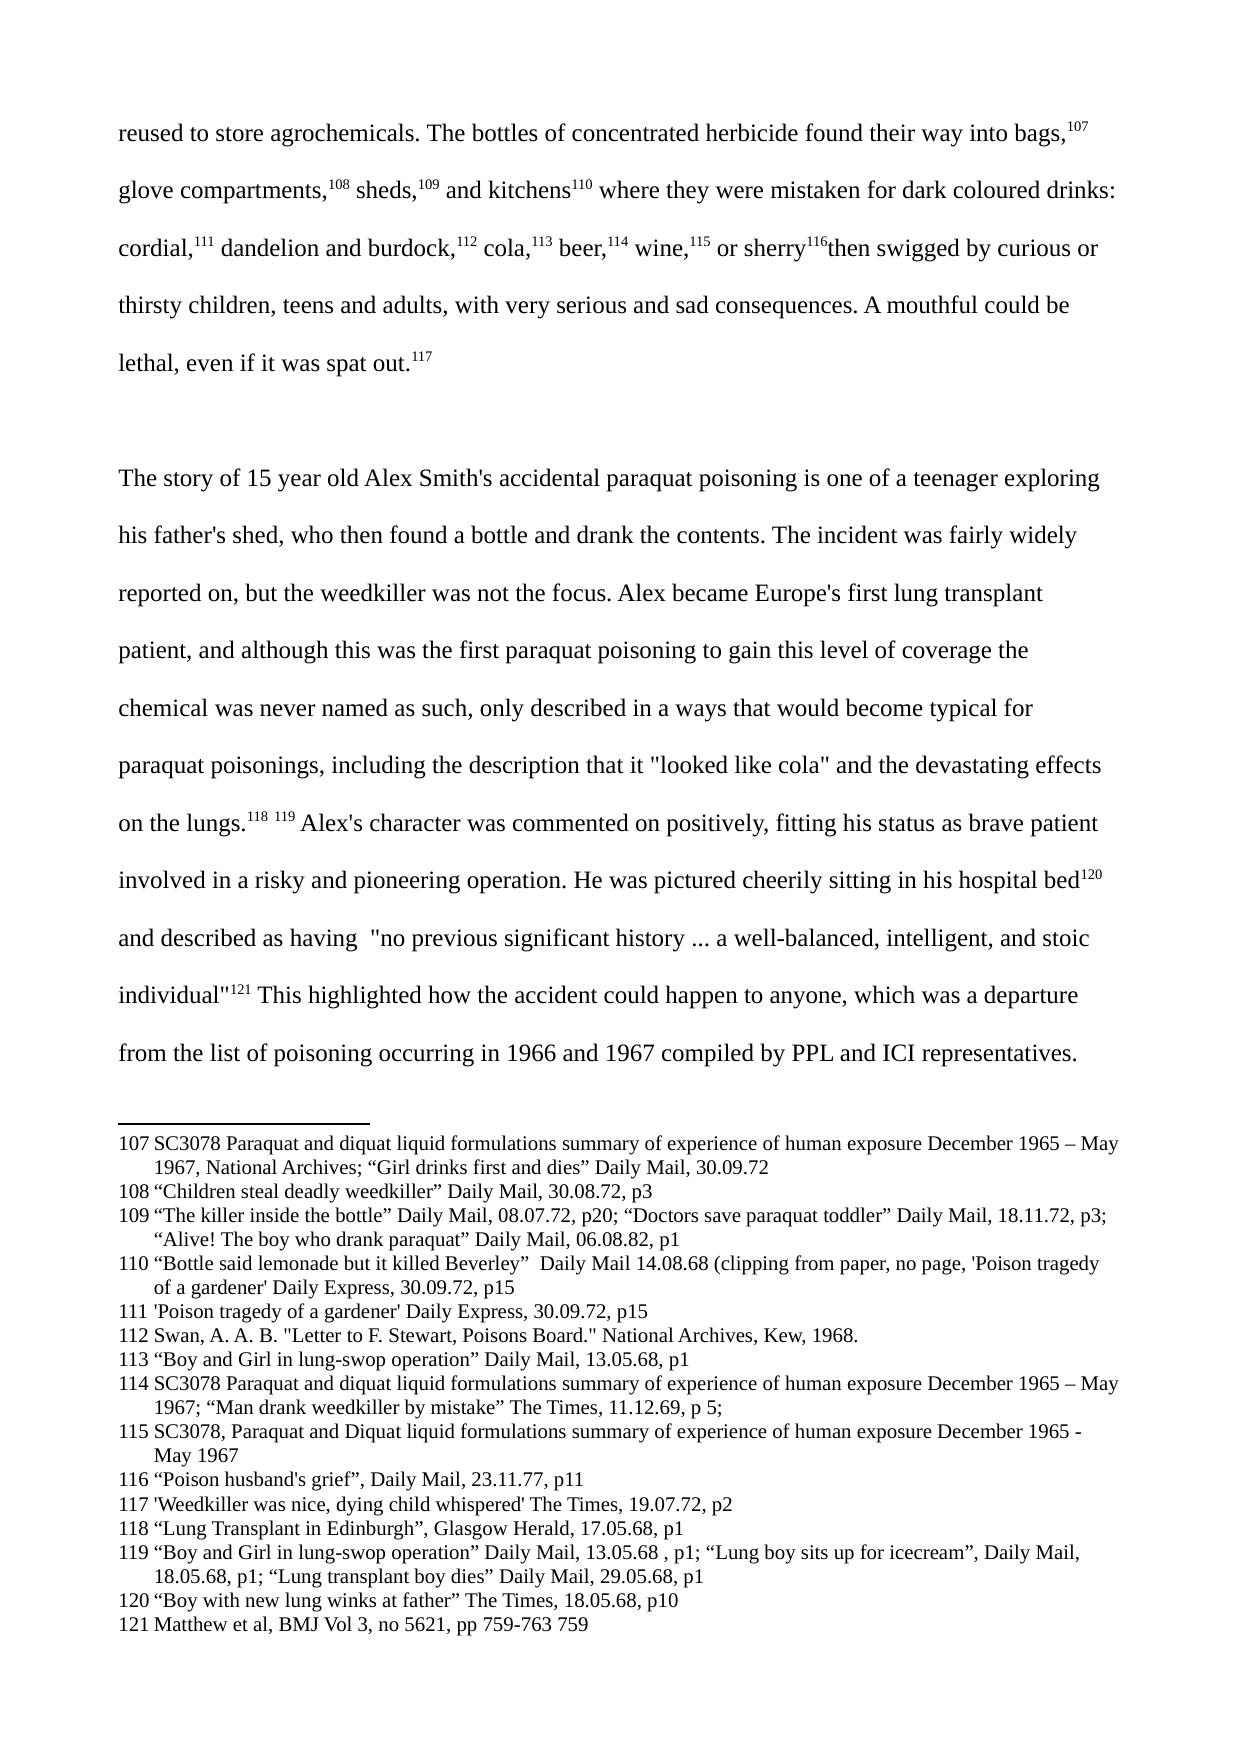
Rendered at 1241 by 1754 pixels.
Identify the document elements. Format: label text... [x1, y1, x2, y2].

text “Poison husband's grief”, Daily Mail, 23.11.77, p11 [118, 1467, 1122, 1491]
text 'Poison tragedy of a gardener' Daily Express, 30.09.72, p15 [118, 1299, 1122, 1323]
text No matter which words, such as "poison", were employed on the label, the reception of them depended on the user. If they did notice and read the label, as a user who was trained to use the chemical at work, they may well have believed themselves competent to use the same product at home. Where the problem lay was in the presence of other people in their domestic environment who could not be expected to know what the liquid was or the warnings that accompanied the herbicide in its original packaging. Once inside an unlabelled, reused bottle, the herbicide could be given another identity by an unsuspecting, unintended user. The familiar shapes of drinks bottles, an important part of their brand identity, sent out the wrong signals about safe contents when they were reused to store agrochemicals. The bottles of concentrated herbicide found their way into bags, glove compartments, sheds, and kitchens where they were mistaken for dark coloured drinks: cordial, dandelion and burdock, cola, beer, wine, or sherrythen swigged by curious or thirsty children, teens and adults, with very serious and sad consequences. A mouthful could be lethal, even if it was spat out. [118, 118, 1122, 377]
text SC3078 Paraquat and diquat liquid formulations summary of experience of human exposure December 1965 – May 1967; “Man drank weedkiller by mistake” The Times, 11.12.69, p 5; [118, 1371, 1122, 1419]
text 'Weedkiller was nice, dying child whispered' The Times, 19.07.72, p2 [118, 1491, 1122, 1516]
text “Boy and Girl in lung-swop operation” Daily Mail, 13.05.68 , p1; “Lung boy sits up for icecream”, Daily Mail, 18.05.68, p1; “Lung transplant boy dies” Daily Mail, 29.05.68, p1 [118, 1539, 1122, 1588]
text SC3078 Paraquat and diquat liquid formulations summary of experience of human exposure December 1965 – May 1967, National Archives; “Girl drinks first and dies” Daily Mail, 30.09.72 [118, 1131, 1122, 1179]
text “Children steal deadly weedkiller” Daily Mail, 30.08.72, p3 [118, 1179, 1122, 1203]
text SC3078, Paraquat and Diquat liquid formulations summary of experience of human exposure December 1965 - May 1967 [118, 1419, 1122, 1467]
text “The killer inside the bottle” Daily Mail, 08.07.72, p20; “Doctors save paraquat toddler” Daily Mail, 18.11.72, p3; “Alive! The boy who drank paraquat” Daily Mail, 06.08.82, p1 [118, 1203, 1122, 1251]
text “Lung Transplant in Edinburgh”, Glasgow Herald, 17.05.68, p1 [118, 1516, 1122, 1539]
text Matthew et al, BMJ Vol 3, no 5621, pp 759-763 759 [118, 1612, 1122, 1636]
text “Boy and Girl in lung-swop operation” Daily Mail, 13.05.68, p1 [118, 1347, 1122, 1371]
text “Bottle said lemonade but it killed Beverley” Daily Mail 14.08.68 (clipping from paper, no page, 'Poison tragedy of a gardener' Daily Express, 30.09.72, p15 [118, 1251, 1122, 1299]
text The story of 15 year old Alex Smith's accidental paraquat poisoning is one of a teenager exploring his father's shed, who then found a bottle and drank the contents. The incident was fairly widely reported on, but the weedkiller was not the focus. Alex became Europe's first lung transplant patient, and although this was the first paraquat poisoning to gain this level of coverage the chemical was never named as such, only described in a ways that would become typical for paraquat poisonings, including the description that it "looked like cola" and the devastating effects on the lungs. Alex's character was commented on positively, fitting his status as brave patient involved in a risky and pioneering operation. He was pictured cheerily sitting in his hospital bed and described as having "no previous significant history ... a well-balanced, intelligent, and stoic individual" This highlighted how the accident could happen to anyone, which was a departure from the list of poisoning occurring in 1966 and 1967 compiled by PPL and ICI representatives. [118, 463, 1122, 1067]
text Swan, A. A. B. "Letter to F. Stewart, Poisons Board." National Archives, Kew, 1968. [118, 1323, 1122, 1347]
text “Boy with new lung winks at father” The Times, 18.05.68, p10 [118, 1588, 1122, 1612]
